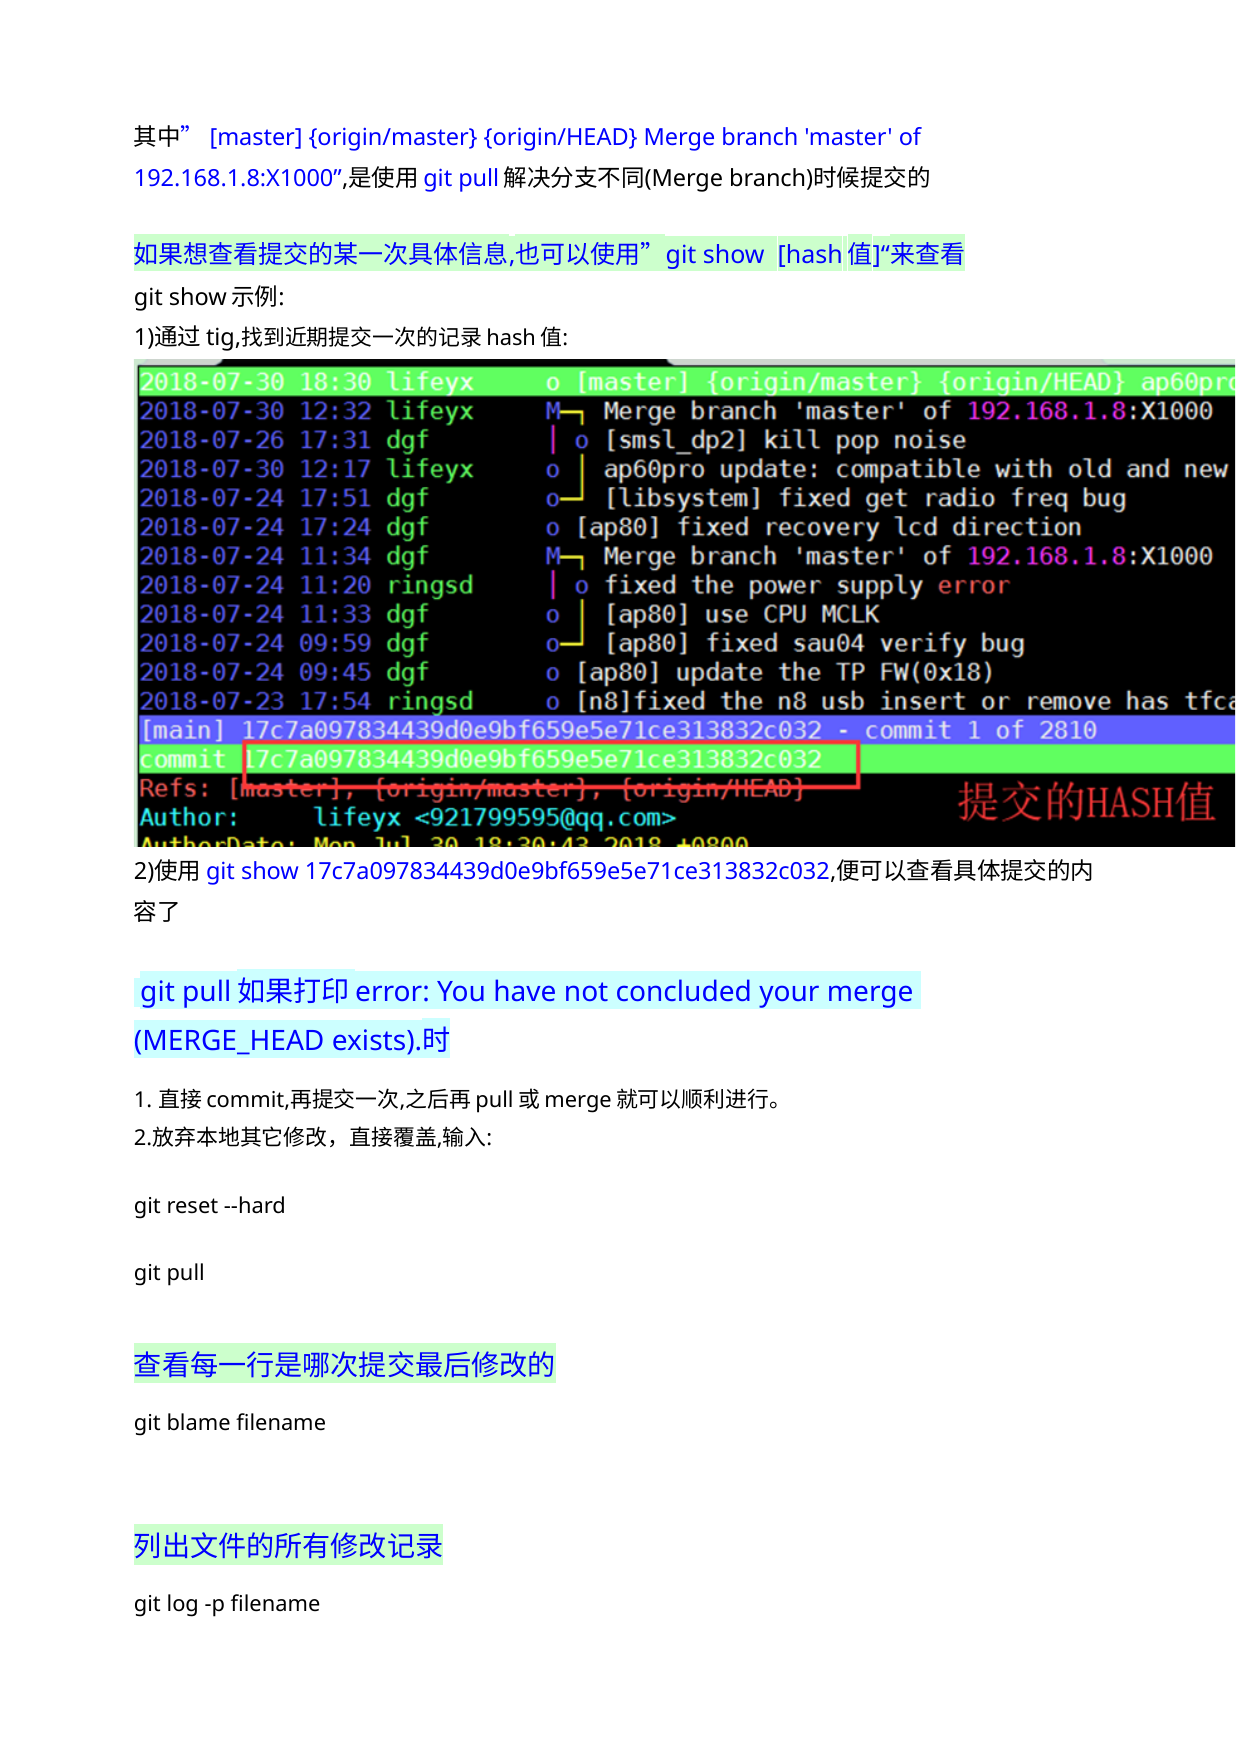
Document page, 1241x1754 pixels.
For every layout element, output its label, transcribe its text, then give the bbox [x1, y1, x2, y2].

picture [133, 359, 1236, 847]
text 查看每一行是哪次提交最后修改的 [134, 1342, 1106, 1383]
text 1)通过tig,找到近期提交一次的记录hash值: [134, 318, 1106, 353]
text 1. 直接commit,再提交一次,之后再pull或merge就可以顺利进行。 2.放弃本地其它修改，直接覆盖,输入: [134, 1082, 1106, 1152]
text git pull如果打印error: You have not concluded your merge (MERGE_HEAD exists).时 [134, 969, 1106, 1058]
text 列出文件的所有修改记录 [134, 1524, 1106, 1565]
text git blame filename [134, 1407, 1106, 1437]
text 如果想查看提交的某一次具体信息,也可以使用”git show [hash值]“来查看 [134, 234, 1106, 271]
text git log -p filename [134, 1588, 1106, 1618]
text git pull [134, 1257, 1106, 1286]
text git reset --hard [134, 1189, 1106, 1219]
text 其中” [master] {origin/master} {origin/HEAD} Merge branch 'master' of 192.168.1.8:X1000”,是使用git pull解决分支不同(Merge branch)时候提交的 [134, 118, 1106, 193]
text 2)使用git show 17c7a097834439d0e9bf659e5e71ce313832c032,便可以查看具体提交的内容了 [134, 853, 1106, 927]
text git show示例: [134, 278, 1106, 312]
